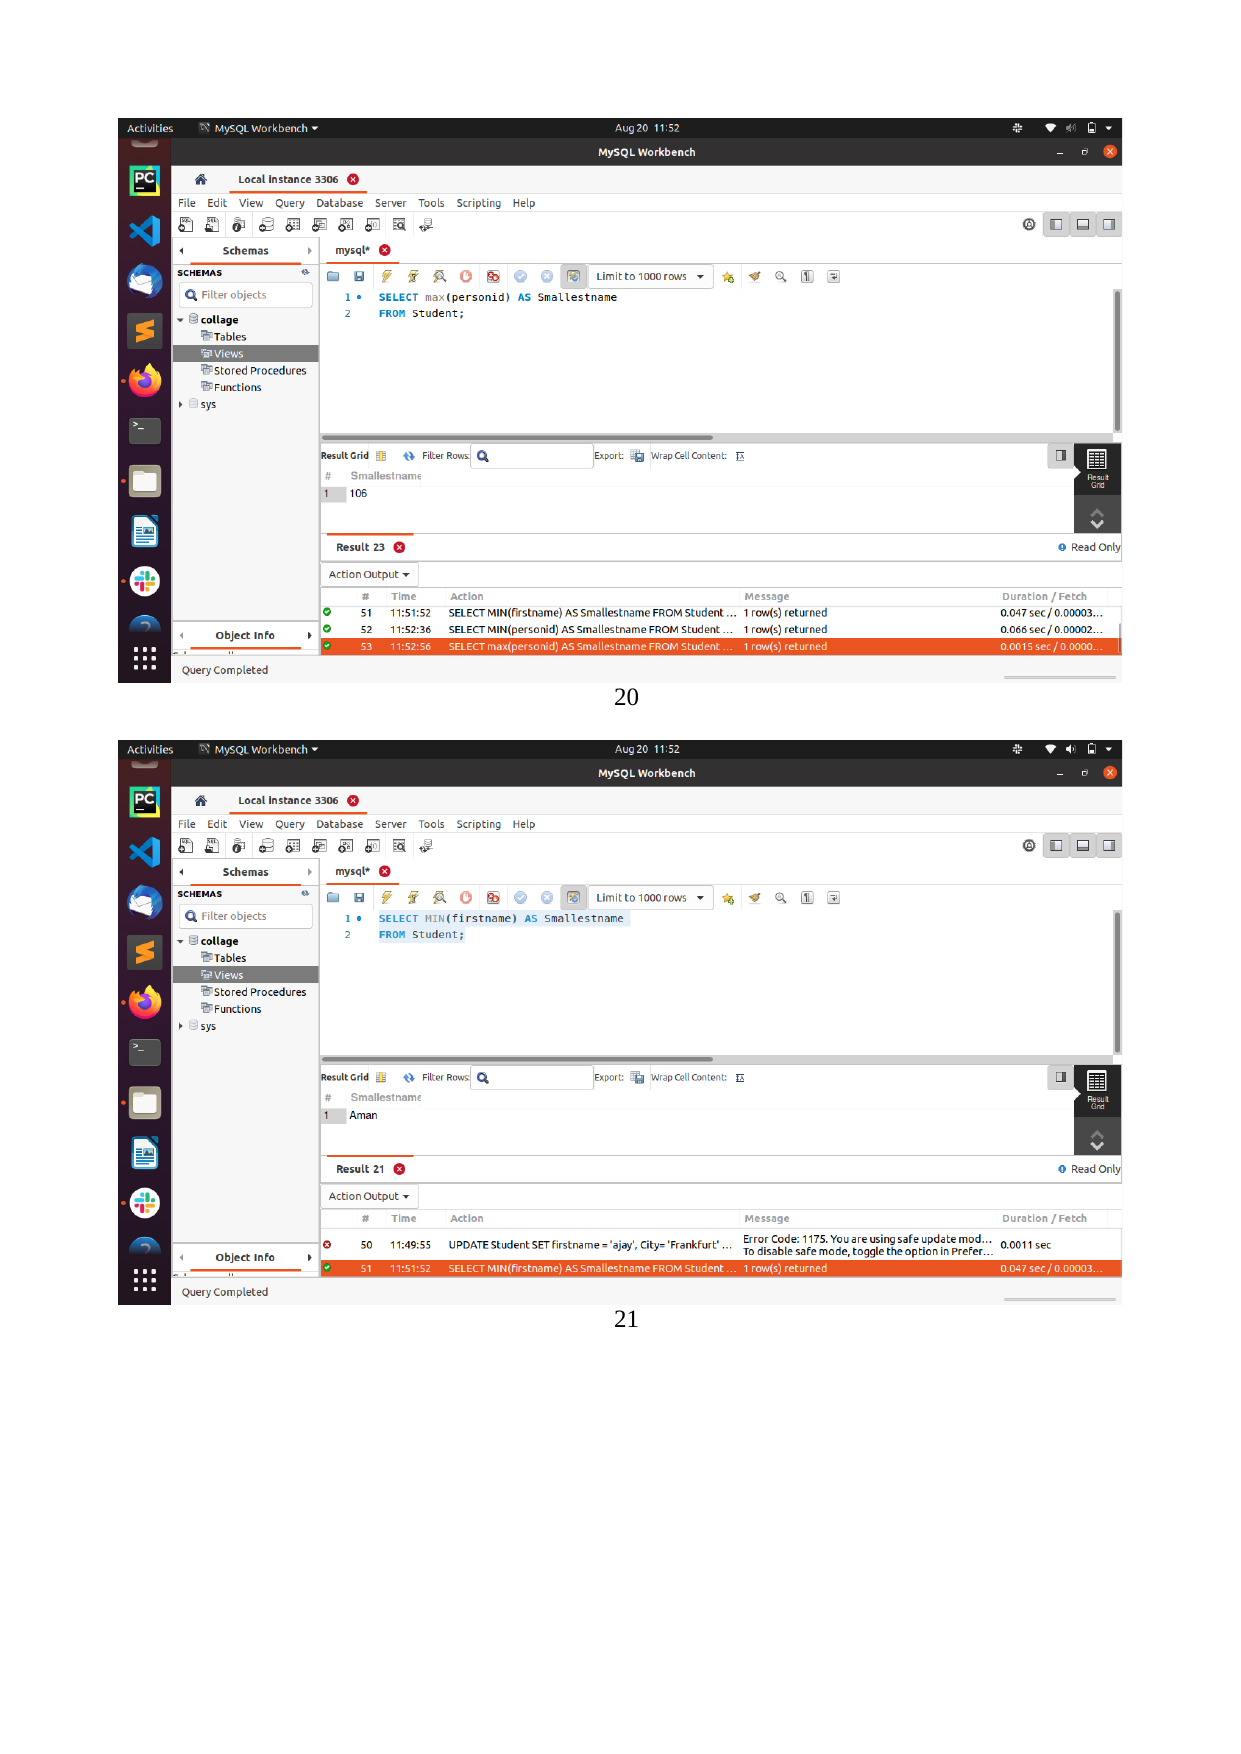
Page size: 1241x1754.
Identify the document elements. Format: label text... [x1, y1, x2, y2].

text 21 [118, 1305, 1122, 1333]
picture [118, 118, 1123, 683]
picture [118, 740, 1123, 1305]
text 20 [118, 683, 1122, 711]
